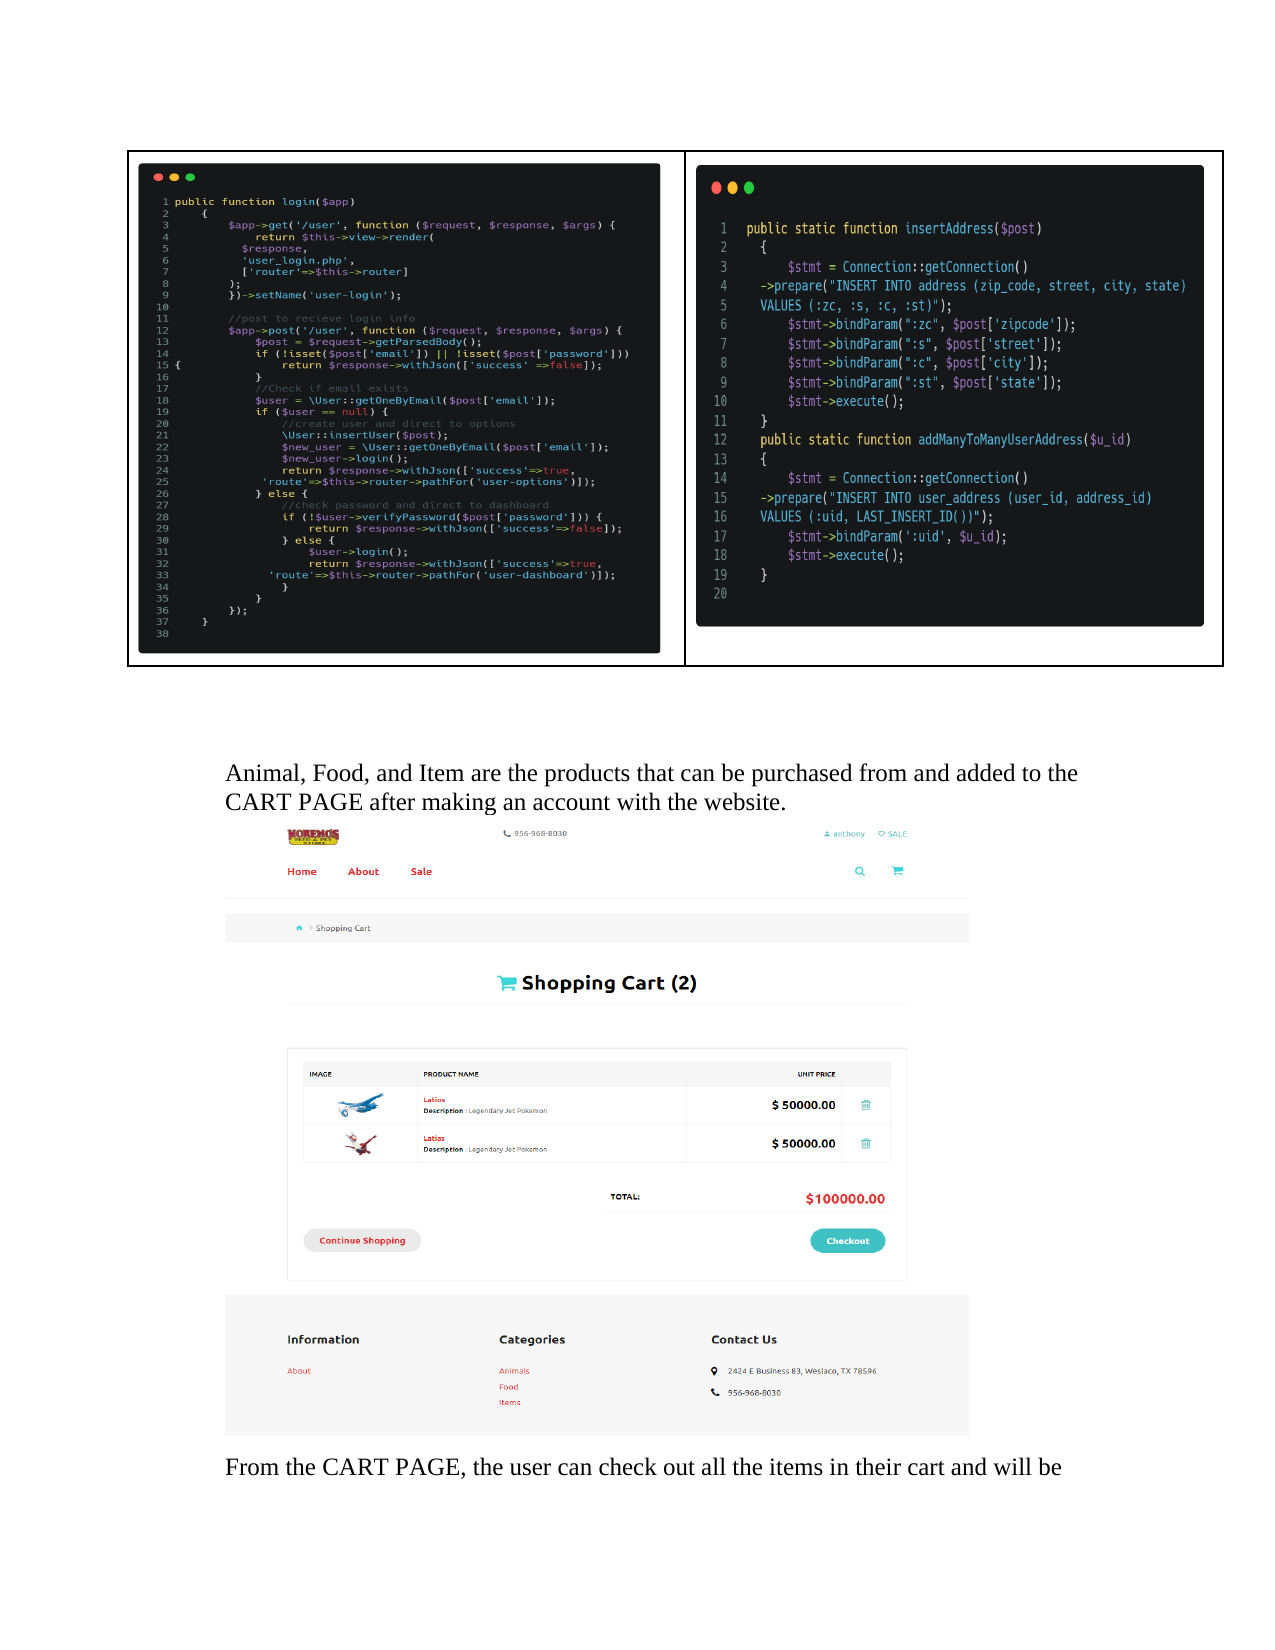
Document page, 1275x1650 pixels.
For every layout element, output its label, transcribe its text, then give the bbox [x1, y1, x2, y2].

table_cell [686, 152, 1222, 665]
text From the CART PAGE, the user can check out all the items in their cart and will be [225, 1452, 1125, 1481]
picture [225, 815, 970, 1436]
table_cell [129, 152, 684, 665]
picture [138, 162, 661, 655]
text Animal, Food, and Item are the products that can be purchased from and added to the CART PAGE after making an account with the website. [225, 758, 1125, 1436]
picture [695, 162, 1205, 629]
